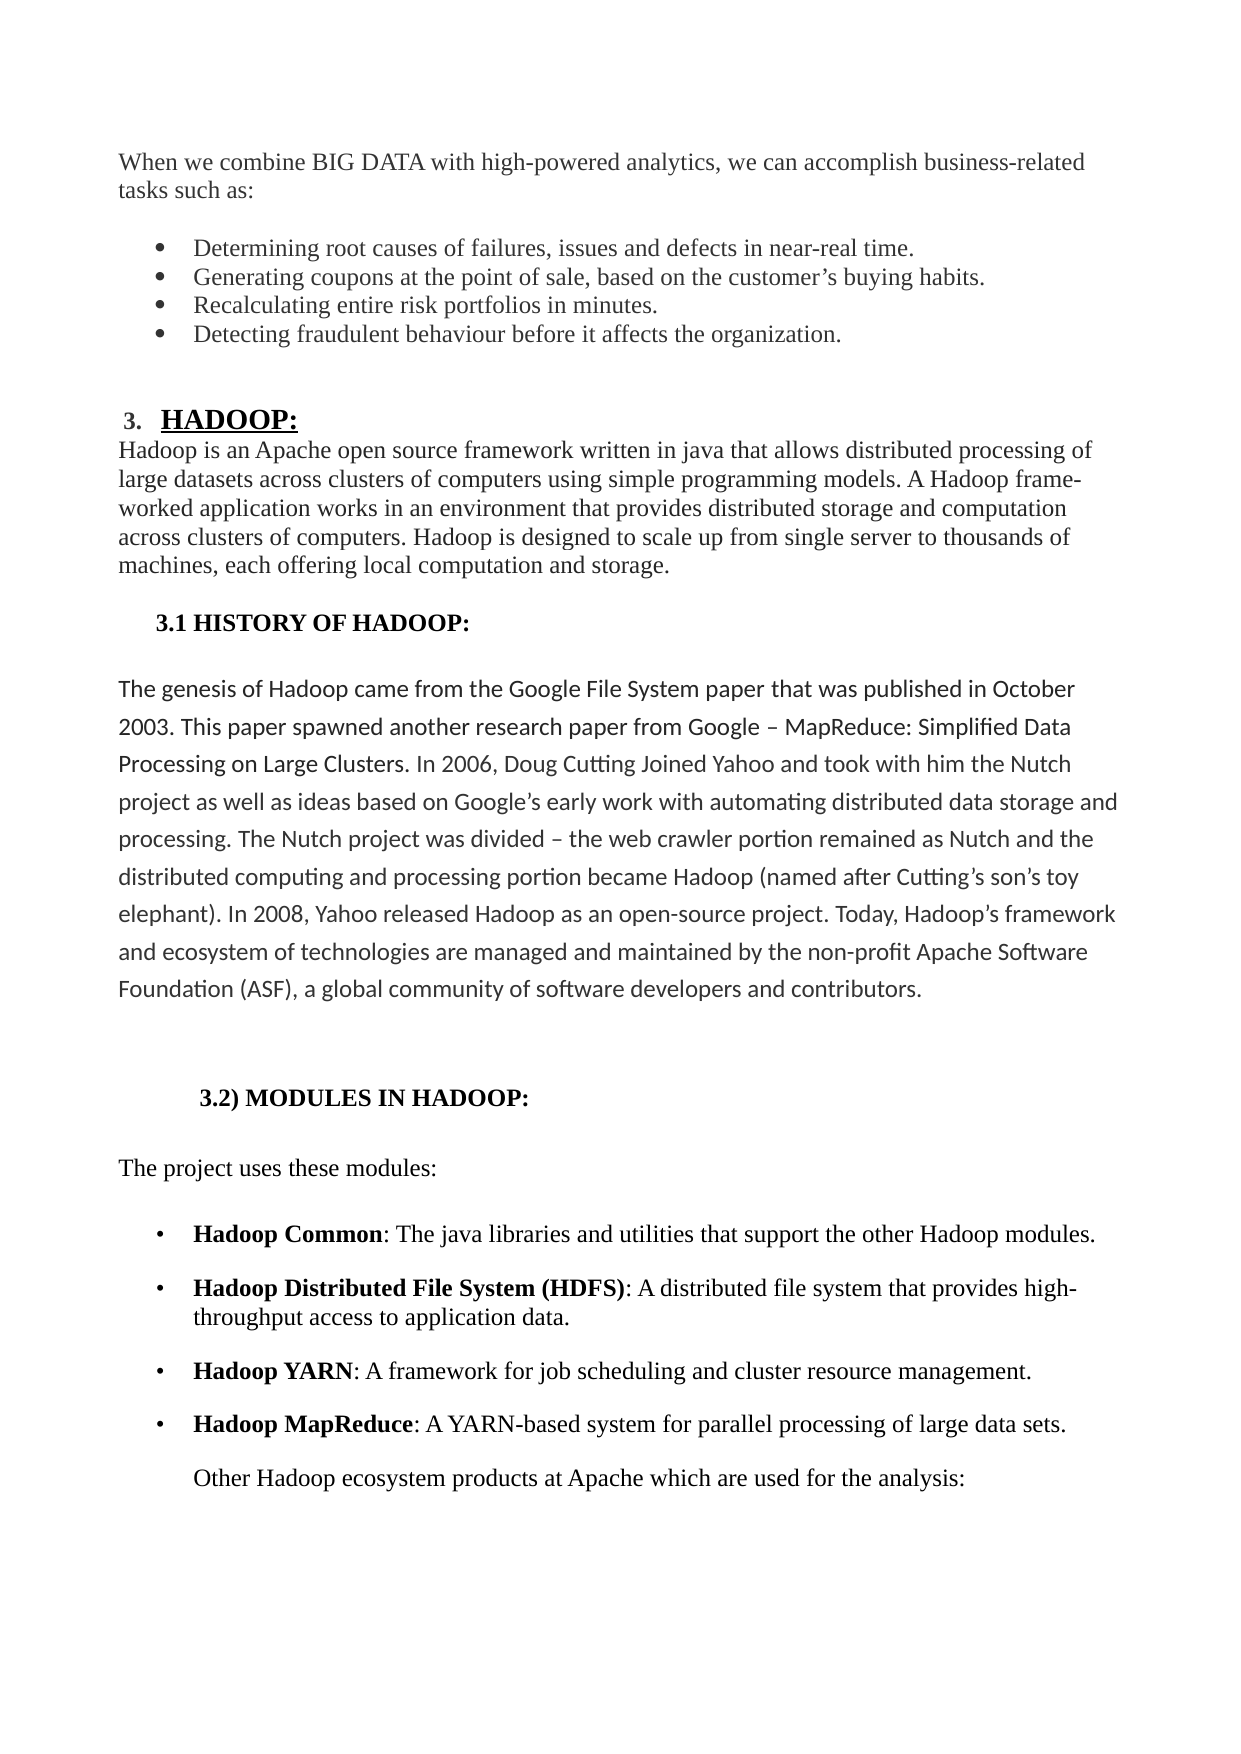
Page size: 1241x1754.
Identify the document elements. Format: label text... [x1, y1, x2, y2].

list Hadoop Distributed File System (HDFS): A distributed file system that provides high-throughput access to application data. [156, 1273, 1122, 1331]
list Hadoop Common: The java libraries and utilities that support the other Hadoop modules. [156, 1219, 1122, 1248]
subtitle 3.2) MODULES IN HADOOP: [193, 1083, 1122, 1112]
list Hadoop YARN: A framework for job scheduling and cluster resource management. [193, 1356, 1122, 1384]
text Hadoop is an Apache open source framework written in java that allows distributed processing of large datasets across clusters of computers using simple programming models. A Hadoop frame-worked application works in an environment that provides distributed storage and computation across clusters of computers. Hadoop is designed to scale up from single server to thousands of machines, each offering local computation and storage. [118, 435, 1122, 579]
text When we combine BIG DATA with high-powered analytics, we can accomplish business-related tasks such as: [118, 147, 1122, 204]
subtitle HADOOP: [123, 402, 1122, 435]
list Generating coupons at the point of sale, based on the customer’s buying habits. [156, 262, 1122, 291]
text Other Hadoop ecosystem products at Apache which are used for the analysis: [193, 1463, 1122, 1492]
list Recalculating entire risk portfolios in minutes. [156, 291, 1122, 319]
list Determining root causes of failures, issues and defects in near-real time. [156, 233, 1122, 262]
subtitle 3.1 HISTORY OF HADOOP: [156, 608, 1122, 637]
text The project uses these modules: [118, 1153, 1122, 1182]
list Hadoop MapReduce: A YARN-based system for parallel processing of large data sets. [156, 1409, 1122, 1438]
list Detecting fraudulent behaviour before it affects the organization. [156, 319, 1122, 348]
text The genesis of Hadoop came from the Google File System paper that was published in October 2003. This paper spawned another research paper from Google – MapReduce: Simplified Data Processing on Large Clusters. In 2006, Doug Cutting Joined Yahoo and took with him the Nutch project as well as ideas based on Google’s early work with automating distributed data storage and processing. The Nutch project was divided – the web crawler portion remained as Nutch and the distributed computing and processing portion became Hadoop (named after Cutting’s son’s toy elephant). In 2008, Yahoo released Hadoop as an open-source project. Today, Hadoop’s framework and ecosystem of technologies are managed and maintained by the non-profit Apache Software Foundation (ASF), a global community of software developers and contributors. [118, 666, 1122, 1004]
